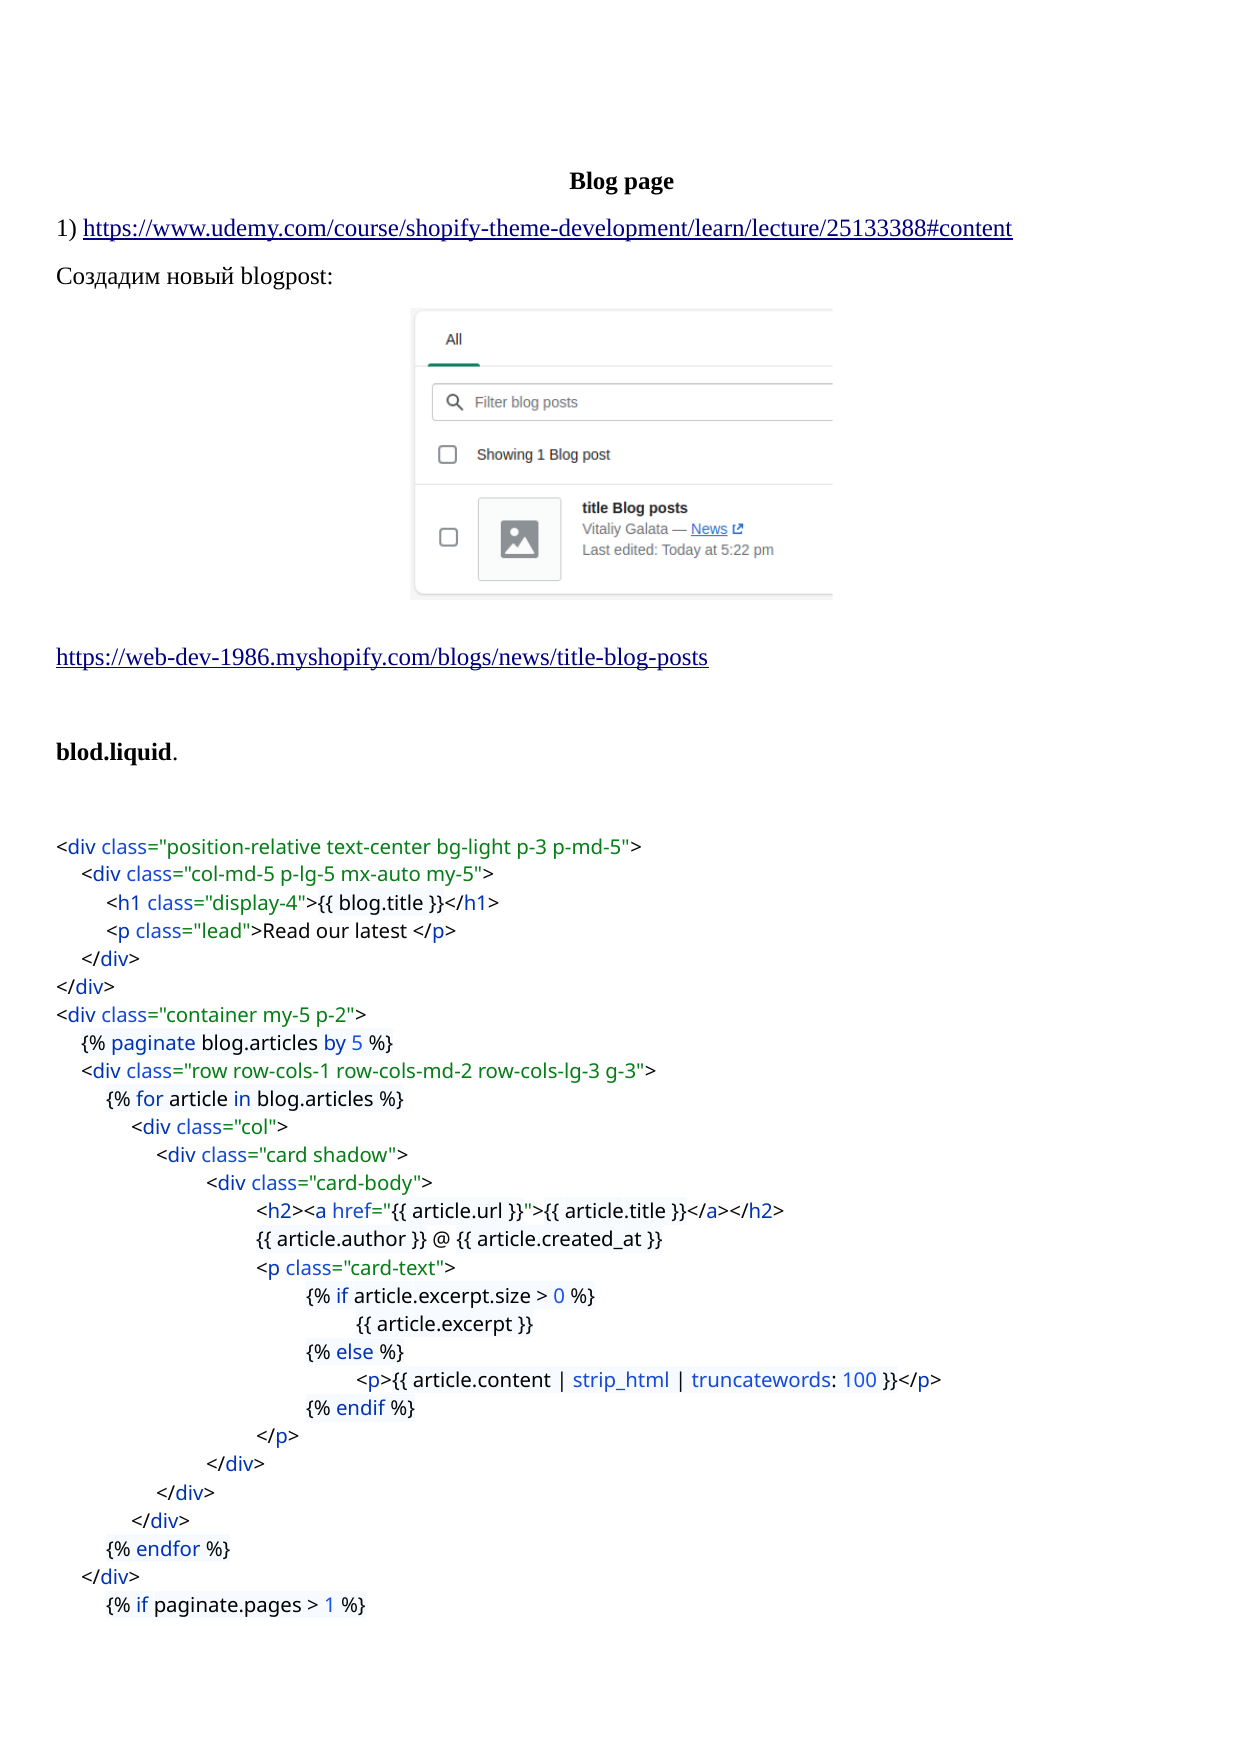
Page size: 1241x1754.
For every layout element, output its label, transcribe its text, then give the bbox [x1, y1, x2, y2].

text {% endif %} [56, 1394, 1187, 1422]
text {% else %} [56, 1337, 1187, 1366]
text </div> [56, 972, 1187, 1000]
text </div> [56, 1478, 1187, 1506]
text https://web-dev-1986.myshopify.com/blogs/news/title-blog-posts [56, 642, 1187, 671]
text Blog page [56, 166, 1187, 194]
text <p class="card-text"> [56, 1253, 1187, 1281]
text <div class="card shadow"> [56, 1141, 1187, 1169]
text </div> [56, 1450, 1187, 1478]
text <div class="row row-cols-1 row-cols-md-2 row-cols-lg-3 g-3"> [56, 1056, 1187, 1084]
text <div class="position-relative text-center bg-light p-3 p-md-5"> [56, 832, 1187, 860]
text </div> [56, 1562, 1187, 1591]
text {{ article.excerpt }} [56, 1309, 1187, 1337]
text <div class="container my-5 p-2"> [56, 1000, 1187, 1028]
text <h1 class="display-4">{{ blog.title }}</h1> [56, 888, 1187, 916]
text </div> [56, 944, 1187, 972]
text {% if article.excerpt.size > 0 %} [56, 1281, 1187, 1309]
text blod.liquid. [56, 737, 1187, 766]
text {% if paginate.pages > 1 %} [56, 1591, 1187, 1619]
text <div class="col"> [56, 1112, 1187, 1141]
text </div> [56, 1506, 1187, 1534]
text <p>{{ article.content | strip_html | truncatewords: 100 }}</p> [56, 1366, 1187, 1394]
text <p class="lead">Read our latest </p> [56, 916, 1187, 944]
text {% paginate blog.articles by 5 %} [56, 1028, 1187, 1056]
text 1) https://www.udemy.com/course/shopify-theme-development/learn/lecture/25133388#content [56, 213, 1187, 242]
text <div class="card-body"> [56, 1169, 1187, 1197]
text {% for article in blog.articles %} [56, 1084, 1187, 1112]
text <div class="col-md-5 p-lg-5 mx-auto my-5"> [56, 860, 1187, 888]
text {{ article.author }} @ {{ article.created_at }} [56, 1225, 1187, 1253]
text </p> [56, 1422, 1187, 1450]
text Создадим новый blogpost: [56, 261, 1187, 290]
text {% endfor %} [56, 1534, 1187, 1562]
text <h2><a href="{{ article.url }}">{{ article.title }}</a></h2> [56, 1197, 1187, 1225]
picture [410, 308, 833, 600]
